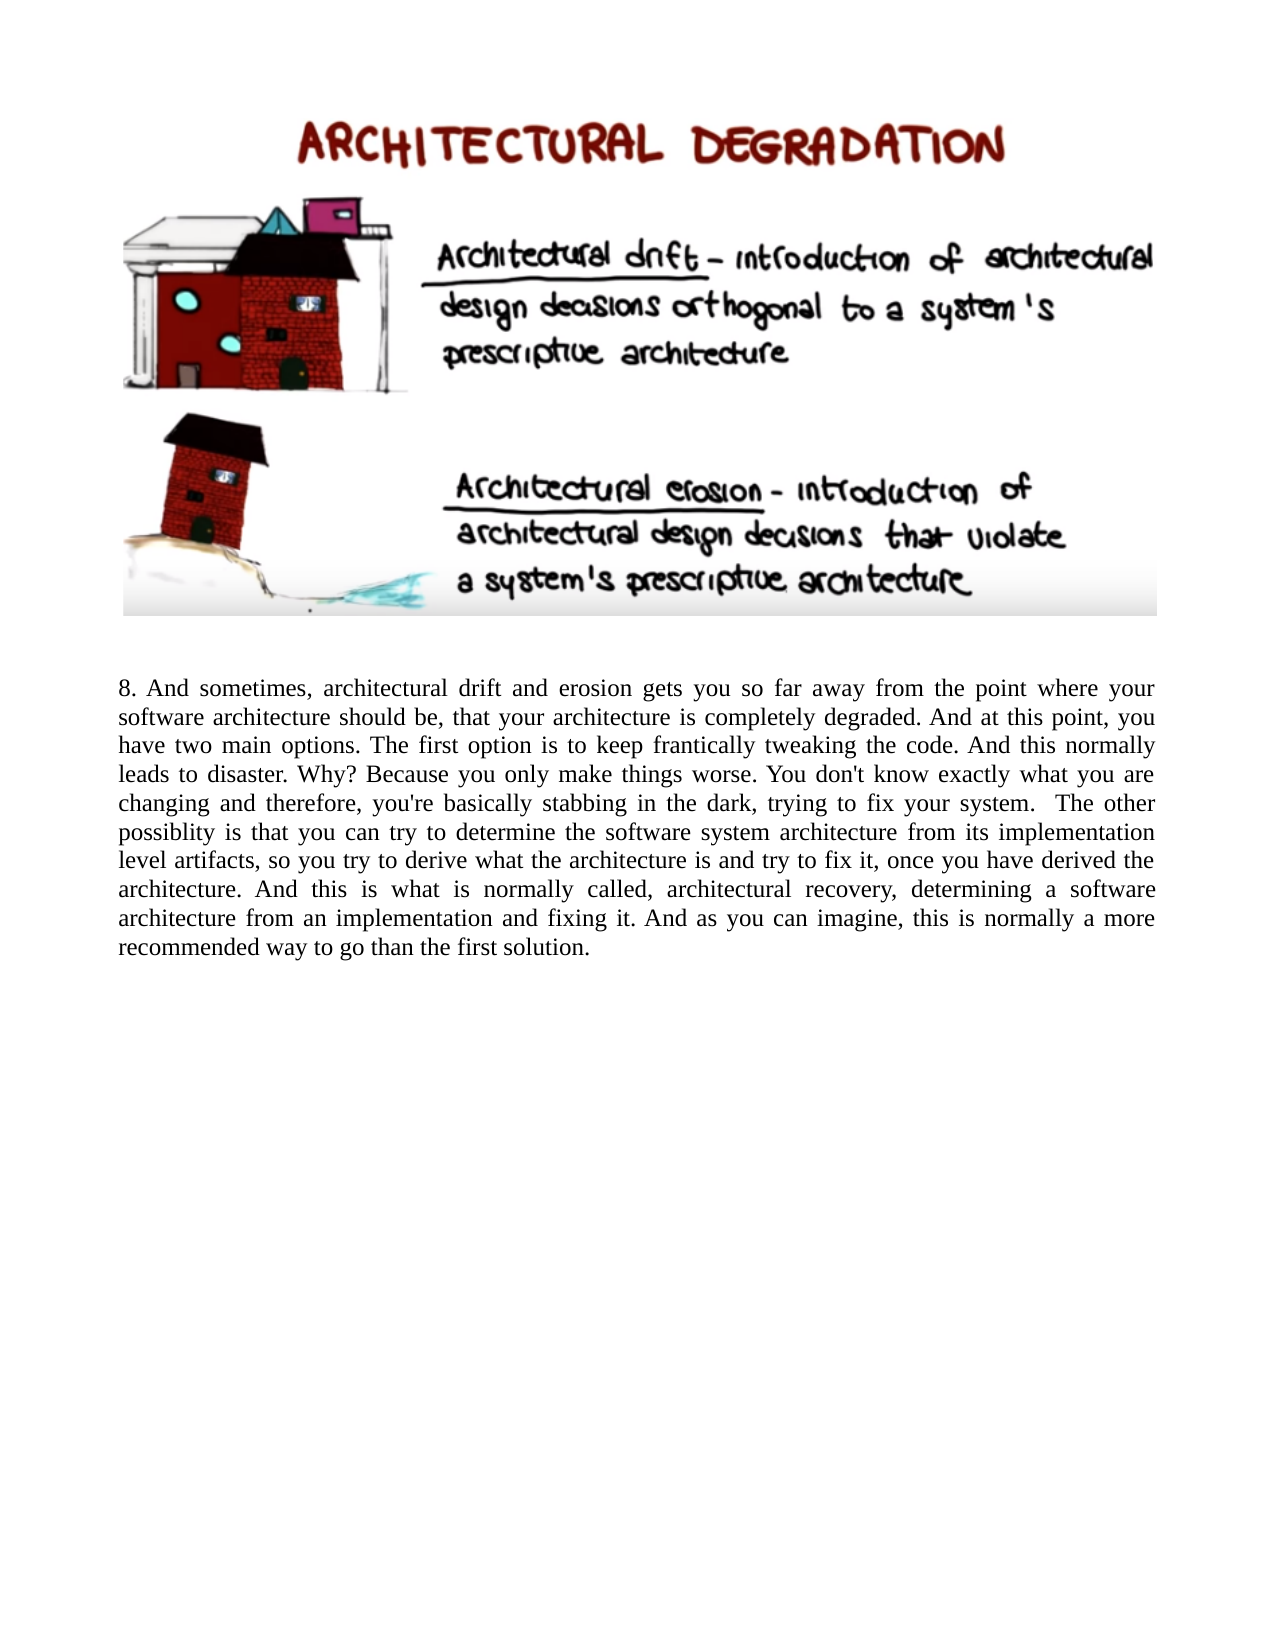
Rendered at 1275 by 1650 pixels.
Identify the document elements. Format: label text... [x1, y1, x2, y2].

text 8. And sometimes, architectural drift and erosion gets you so far away from the point where your software architecture should be, that your architecture is completely degraded. And at this point, you have two main options. The first option is to keep frantically tweaking the code. And this normally leads to disaster. Why? Because you only make things worse. You don't know exactly what you are changing and therefore, you're basically stabbing in the dark, trying to fix your system. The other possiblity is that you can try to determine the software system architecture from its implementation level artifacts, so you try to derive what the architecture is and try to fix it, once you have derived the architecture. And this is what is normally called, architectural recovery, determining a software architecture from an implementation and fixing it. And as you can imagine, this is normally a more recommended way to go than the first solution. [118, 673, 1157, 960]
picture [118, 118, 1157, 616]
